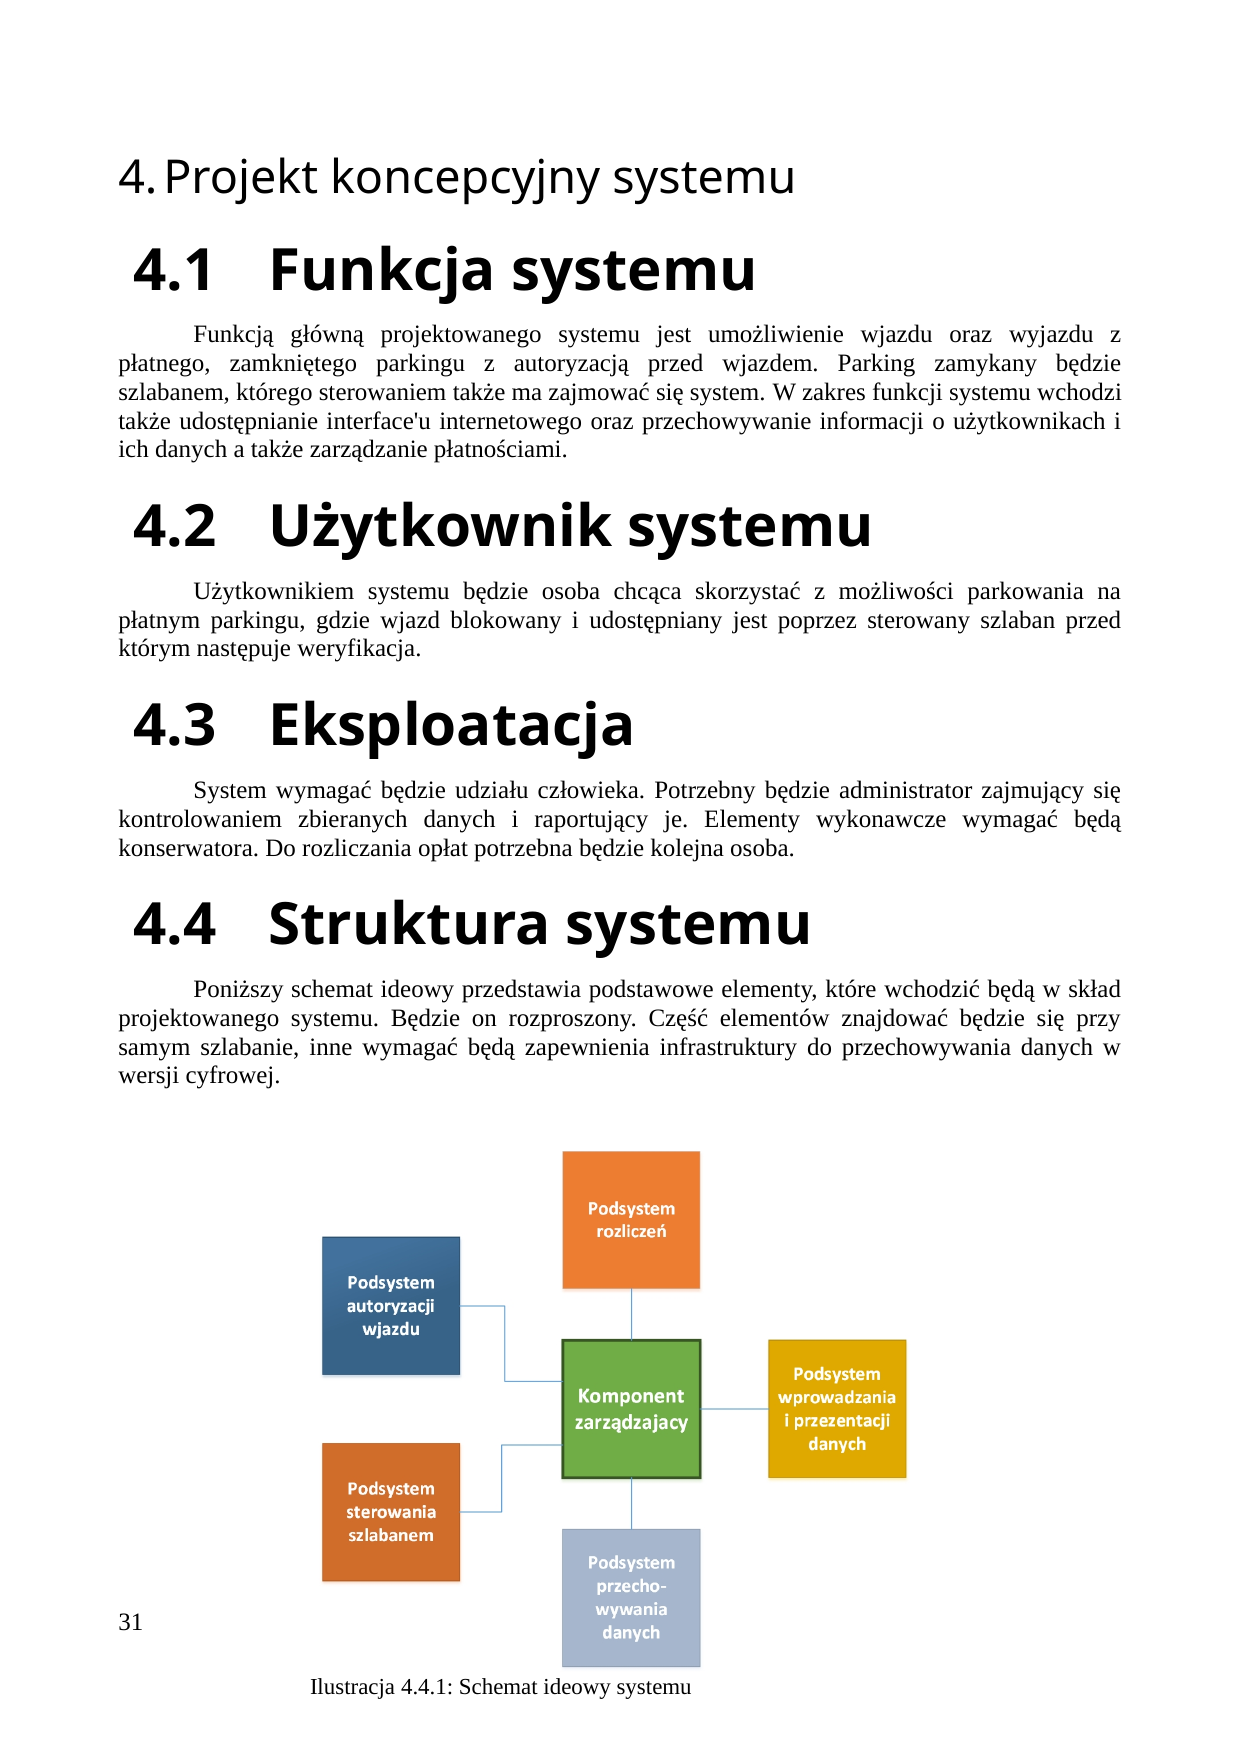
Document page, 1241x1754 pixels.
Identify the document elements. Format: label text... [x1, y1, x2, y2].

subtitle Użytkownik systemu [118, 484, 1122, 563]
subtitle Projekt koncepcyjny systemu [118, 143, 1122, 207]
subtitle Eksploatacja [118, 683, 1122, 763]
text Poniższy schemat ideowy przedstawia podstawowe elementy, które wchodzić będą w skład projektowanego systemu. Będzie on rozproszony. Część elementów znajdować będzie się przy samym szlabanie, inne wymagać będą zapewnienia infrastruktury do przechowywania danych w wersji cyfrowej. [118, 974, 1122, 1089]
text System wymagać będzie udziału człowieka. Potrzebny będzie administrator zajmujący się kontrolowaniem zbieranych danych i raportujący je. Elementy wykonawcze wymagać będą konserwatora. Do rozliczania opłat potrzebna będzie kolejna osoba. [118, 775, 1122, 861]
text Ilustracja 4.4.1: Schemat ideowy systemu [310, 1150, 919, 1699]
subtitle Funkcja systemu [118, 227, 1122, 307]
text Użytkownikiem systemu będzie osoba chcąca skorzystać z możliwości parkowania na płatnym parkingu, gdzie wjazd blokowany i udostępniany jest poprzez sterowany szlaban przed którym następuje weryfikacja. [118, 576, 1122, 662]
text Funkcją główną projektowanego systemu jest umożliwienie wjazdu oraz wyjazdu z płatnego, zamkniętego parkingu z autoryzacją przed wjazdem. Parking zamykany będzie szlabanem, którego sterowaniem także ma zajmować się system. W zakres funkcji systemu wchodzi także udostępnianie interface'u internetowego oraz przechowywanie informacji o użytkownikach i ich danych a także zarządzanie płatnościami. [118, 319, 1122, 463]
picture [318, 1149, 911, 1673]
subtitle Struktura systemu [118, 882, 1122, 962]
